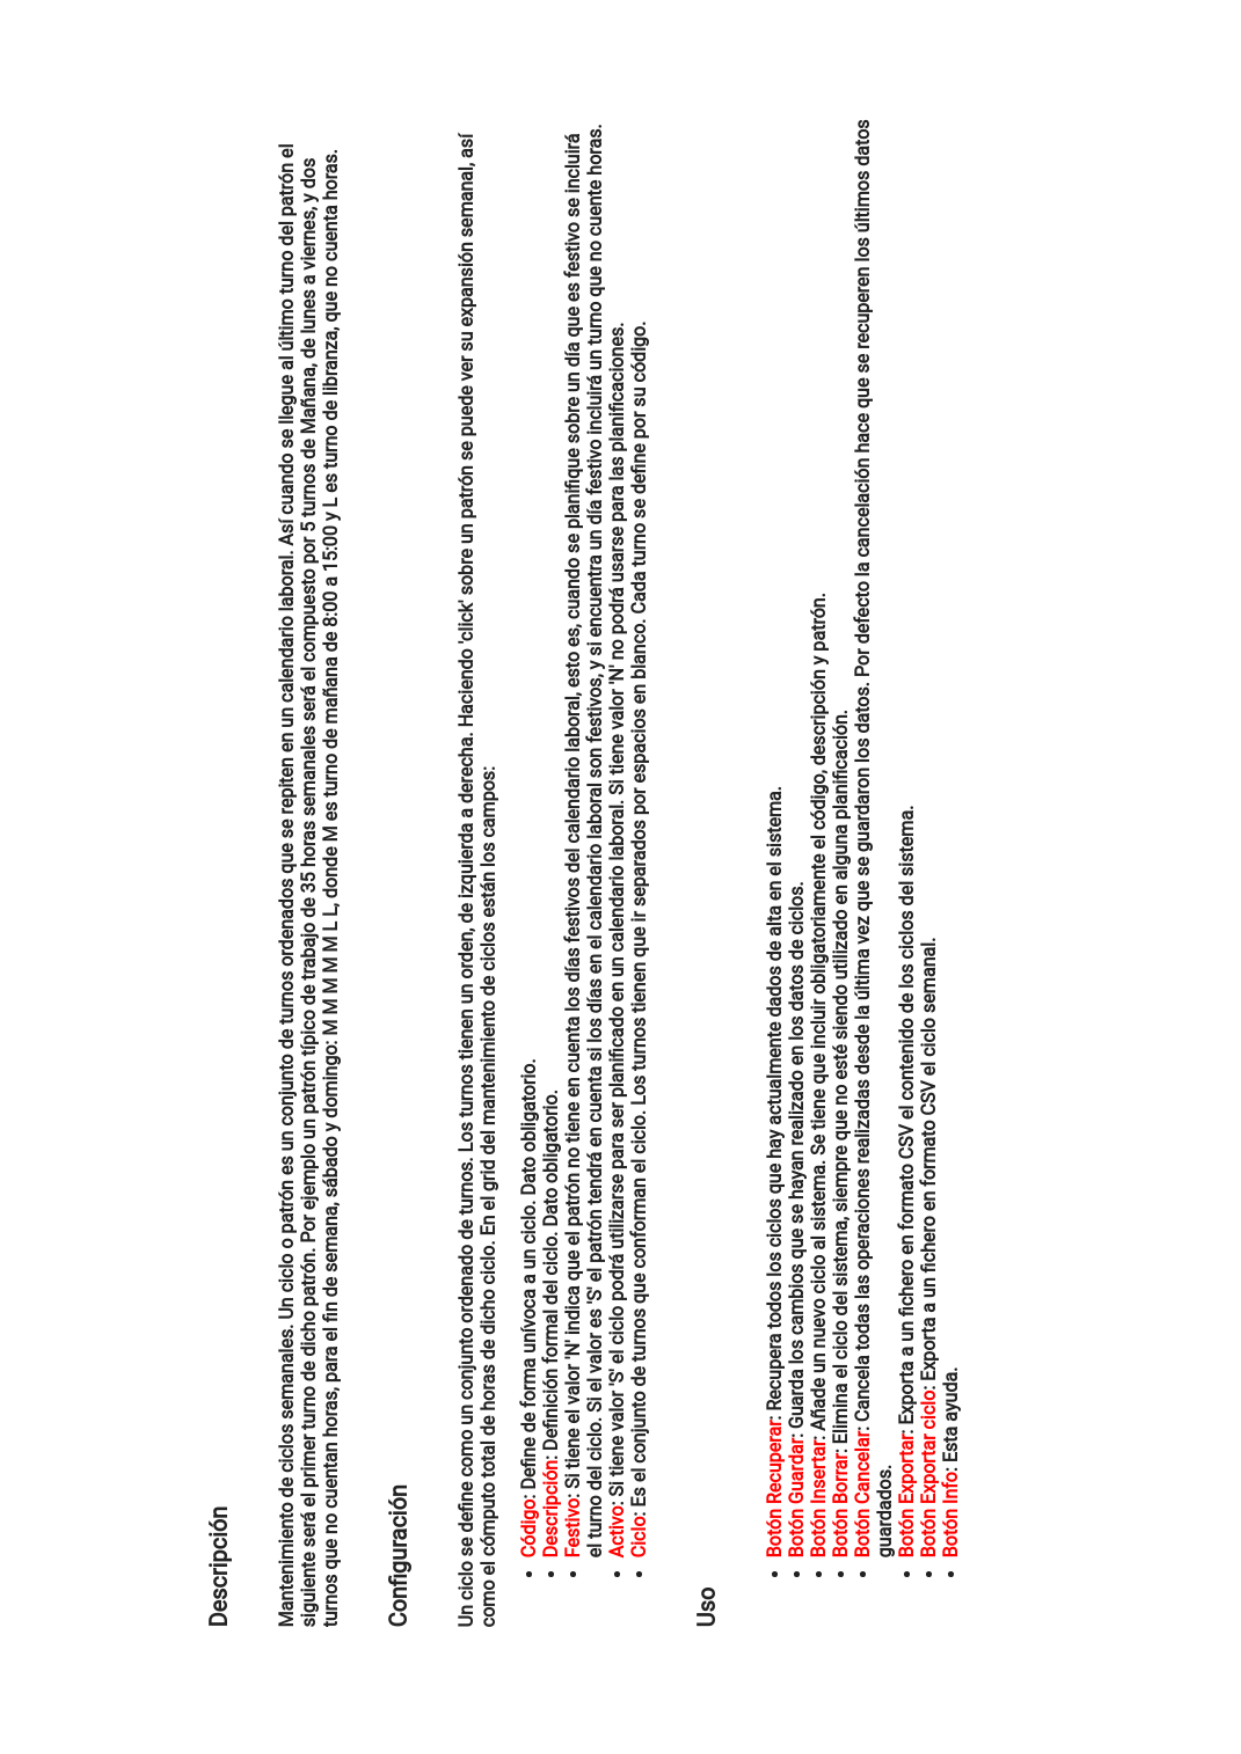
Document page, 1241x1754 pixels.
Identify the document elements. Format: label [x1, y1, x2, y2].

picture [204, 119, 962, 1627]
